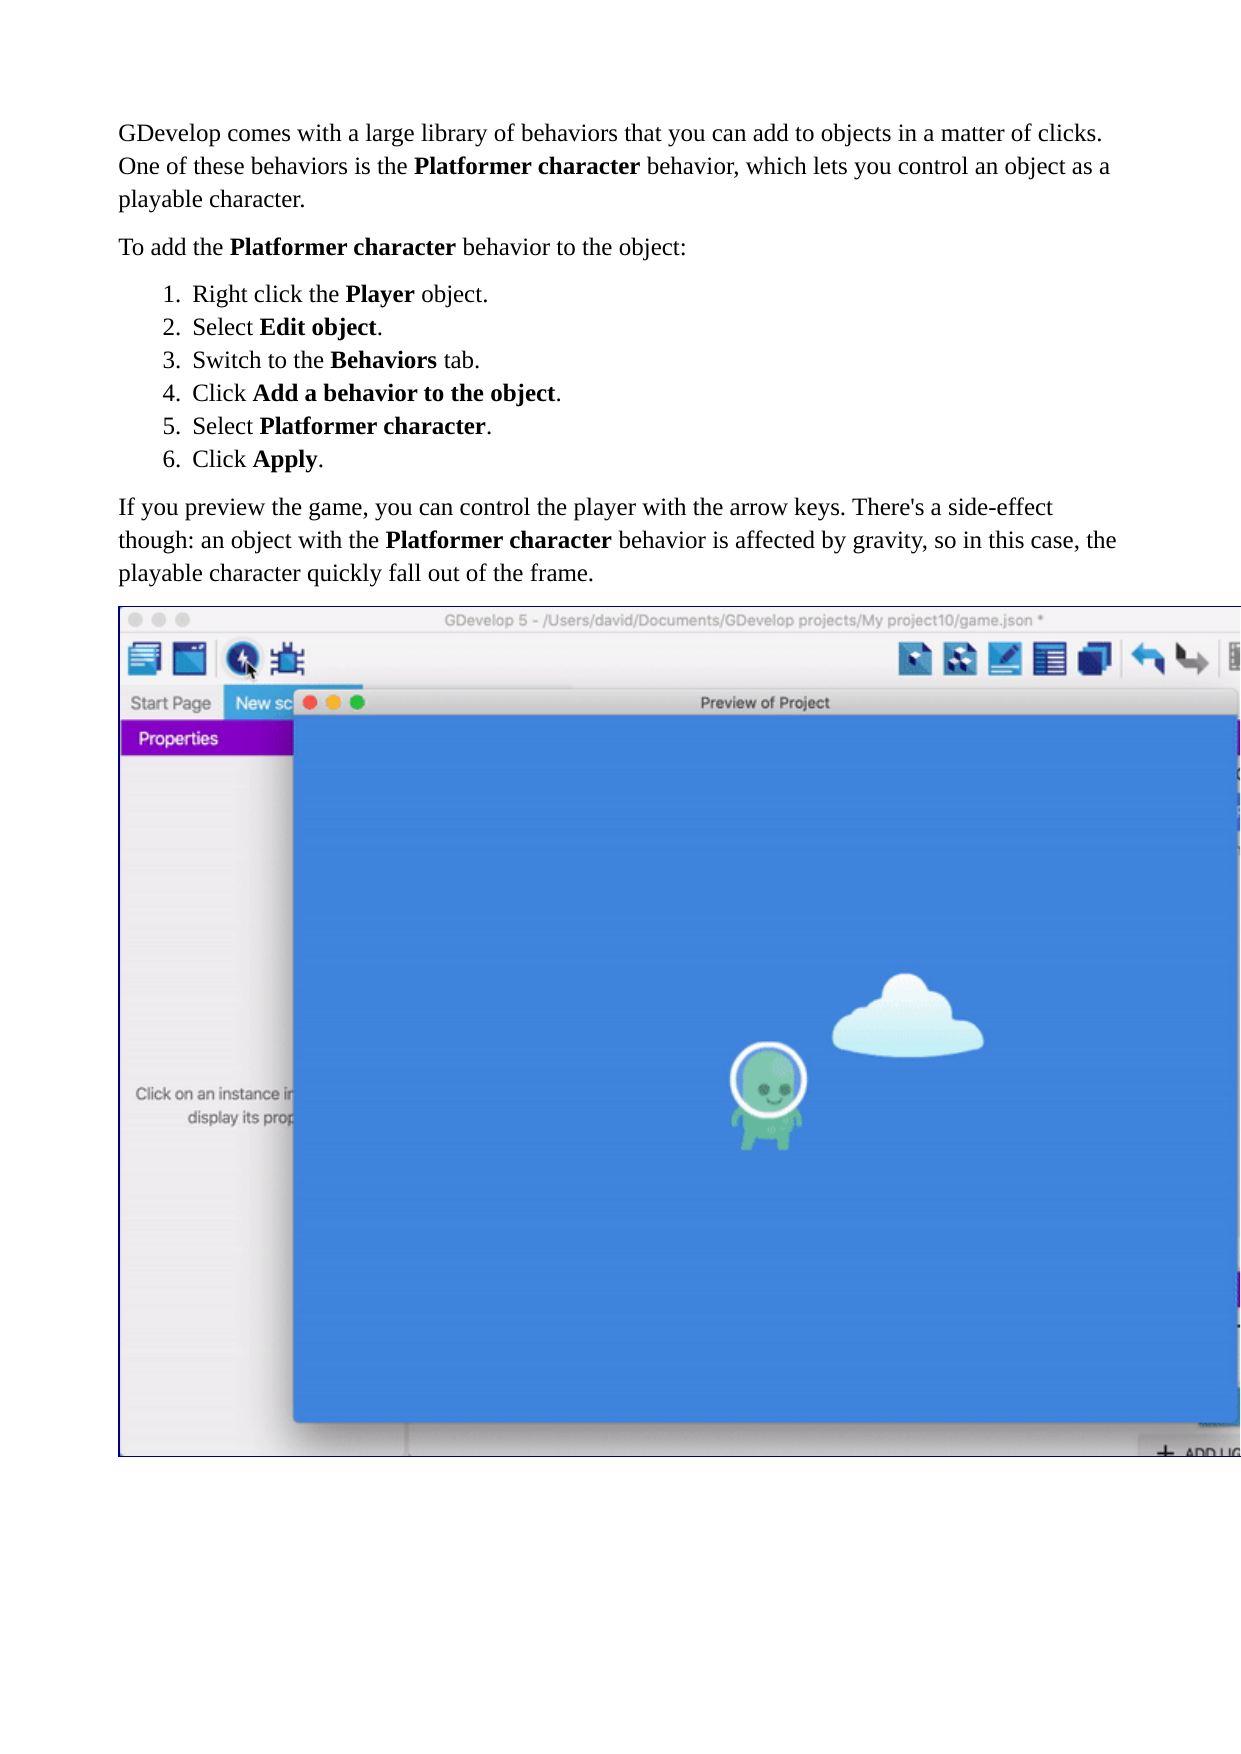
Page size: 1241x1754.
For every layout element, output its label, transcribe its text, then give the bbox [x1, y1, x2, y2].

list Click Apply. [162, 444, 1122, 473]
text If you preview the game, you can control the player with the arrow keys. There's a side-effect though: an object with the Platformer character behavior is affected by gravity, so in this case, the playable character quickly fall out of the frame. [118, 492, 1122, 587]
list Select Platformer character. [162, 411, 1122, 440]
list Switch to the Behaviors tab. [162, 345, 1122, 374]
list Select Edit object. [162, 312, 1122, 341]
list Click Add a behavior to the object. [162, 378, 1122, 407]
text To add the Platformer character behavior to the object: [118, 232, 1122, 261]
list Right click the Player object. [162, 279, 1122, 308]
picture [120, 607, 1241, 1456]
text GDevelop comes with a large library of behaviors that you can add to objects in a matter of clicks. One of these behaviors is the Platformer character behavior, which lets you control an object as a playable character. [118, 118, 1122, 213]
